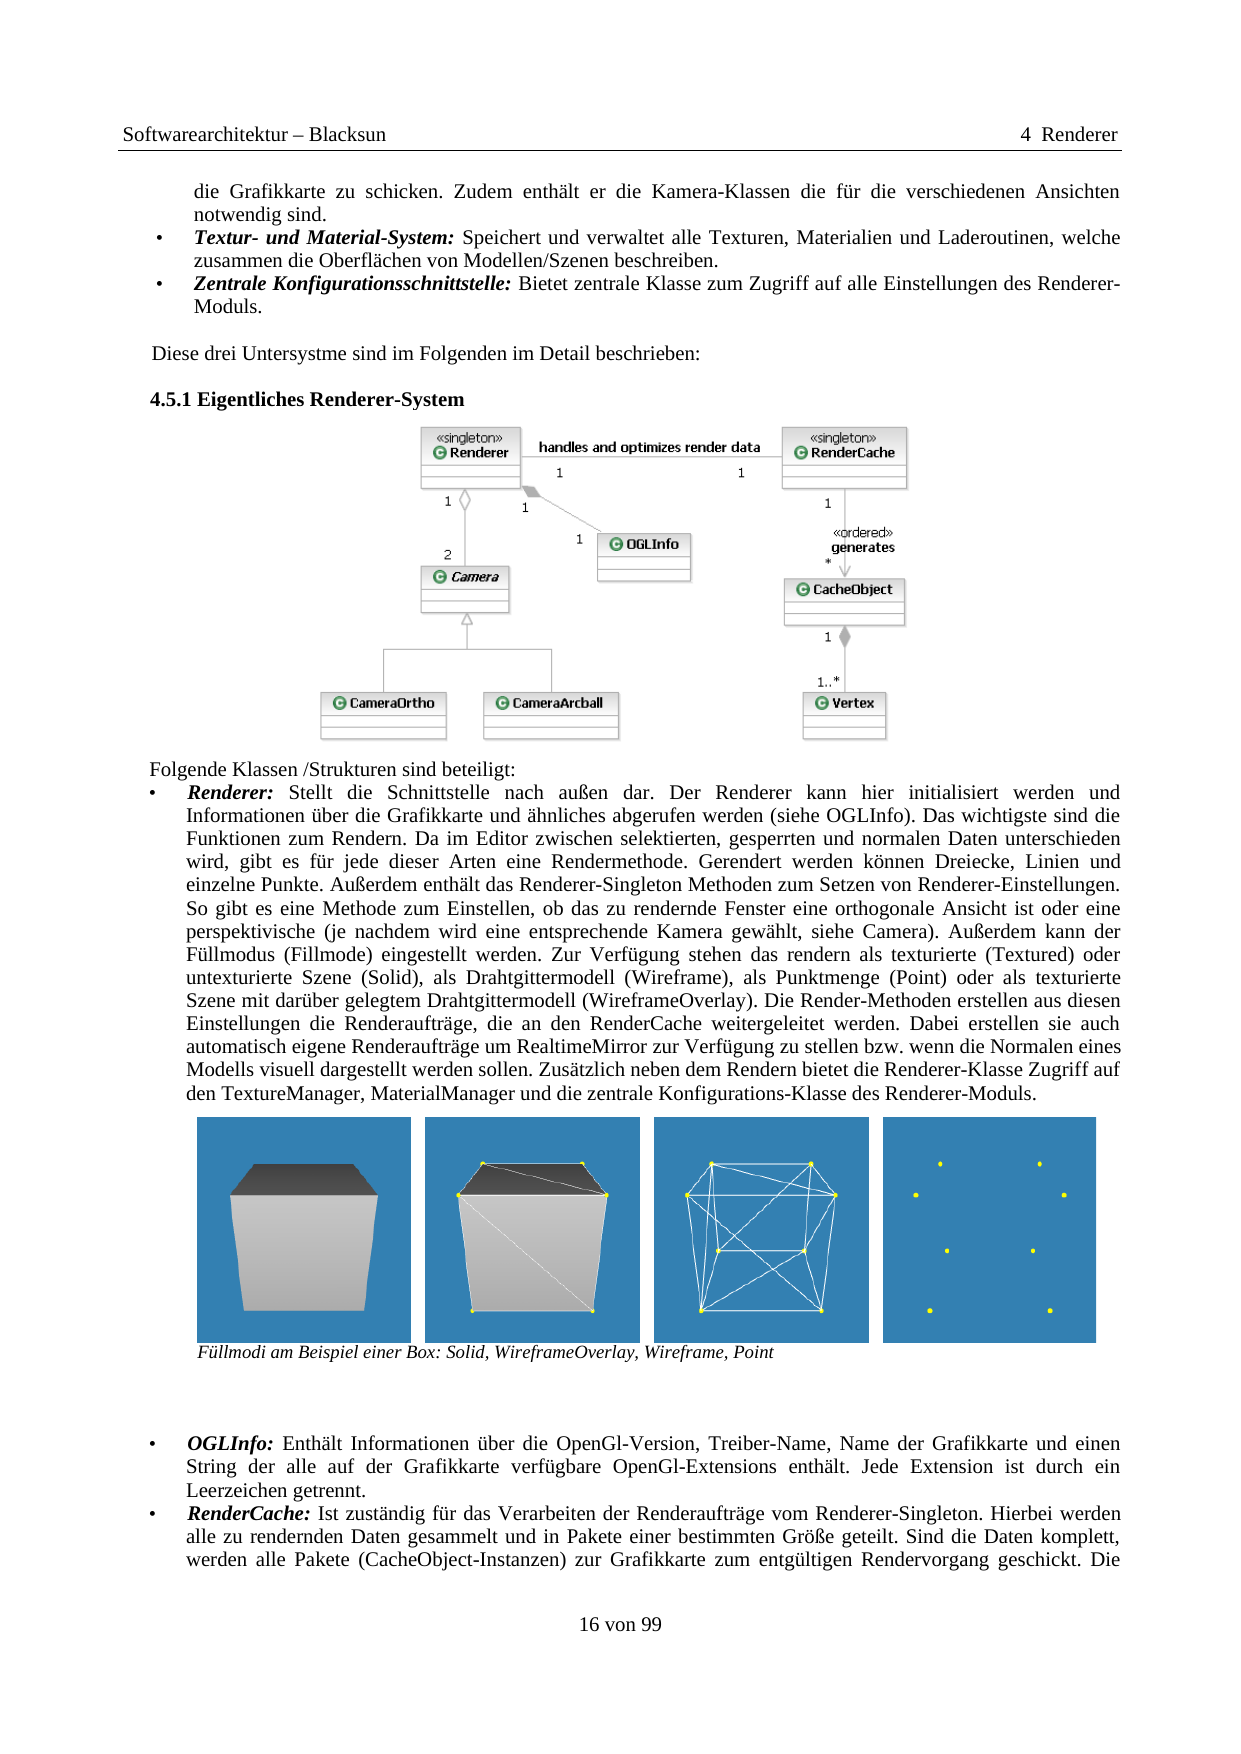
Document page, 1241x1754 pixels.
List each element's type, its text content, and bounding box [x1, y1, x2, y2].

text Diese drei Untersystme sind im Folgenden im Detail beschrieben: [118, 341, 1122, 364]
picture [197, 1117, 1097, 1343]
text Folgende Klassen /Strukturen sind beteiligt: [118, 758, 1122, 781]
list Renderer: Stellt die Schnittstelle nach außen dar. Der Renderer kann hier initialisiert werden und Informationen über die Grafikkarte und ähnliches abgerufen werden (siehe OGLInfo). Das wichtigste sind die Funktionen zum Rendern. Da im Editor zwischen selektierten, gesperrten und normalen Daten unterschieden wird, gibt es für jede dieser Arten eine Rendermethode. Gerendert werden können Dreiecke, Linien und einzelne Punkte. Außerdem enthält das Renderer-Singleton Methoden zum Setzen von Renderer-Einstellungen. So gibt es eine Methode zum Einstellen, ob das zu rendernde Fenster eine orthogonale Ansicht ist oder eine perspektivische (je nachdem wird eine entsprechende Kamera gewählt, siehe Camera). Außerdem kann der Füllmodus (Fillmode) eingestellt werden. Zur Verfügung stehen das rendern als texturierte (Textured) oder untexturierte Szene (Solid), als Drahtgittermodell (Wireframe), als Punktmenge (Point) oder als texturierte Szene mit darüber gelegtem Drahtgittermodell (WireframeOverlay). Die Render-Methoden erstellen aus diesen Einstellungen die Renderaufträge, die an den RenderCache weitergeleitet werden. Dabei erstellen sie auch automatisch eigene Renderaufträge um RealtimeMirror zur Verfügung zu stellen bzw. wenn die Normalen eines Modells visuell dargestellt werden sollen. Zusätzlich neben dem Rendern bietet die Renderer-Klasse Zugriff auf den TextureManager, MaterialManager und die zentrale Konfigurations-Klasse des Renderer-Moduls. [148, 781, 1122, 1104]
list die Grafikkarte zu schicken. Zudem enthält er die Kamera-Klassen die für die verschiedenen Ansichten notwendig sind. [156, 179, 1122, 226]
subtitle Eigentliches Renderer-System [145, 388, 1122, 411]
list OGLInfo: Enthält Informationen über die OpenGl-Version, Treiber-Name, Name der Grafikkarte und einen String der alle auf der Grafikkarte verfügbare OpenGl-Extensions enthält. Jede Extension ist durch ein Leerzeichen getrennt. [148, 1432, 1122, 1502]
list RenderCache: Ist zuständig für das Verarbeiten der Renderaufträge vom Renderer-Singleton. Hierbei werden alle zu rendernden Daten gesammelt und in Pakete einer bestimmten Größe geteilt. Sind die Daten komplett, werden alle Pakete (CacheObject-Instanzen) zur Grafikkarte zum entgültigen Rendervorgang geschickt. Die [148, 1502, 1122, 1571]
list Zentrale Konfigurationsschnittstelle: Bietet zentrale Klasse zum Zugriff auf alle Einstellungen des Renderer-Moduls. [156, 272, 1122, 318]
list Textur- und Material-System: Speichert und verwaltet alle Texturen, Materialien und Laderoutinen, welche zusammen die Oberflächen von Modellen/Szenen beschreiben. [156, 226, 1122, 272]
text Füllmodi am Beispiel einer Box: Solid, WireframeOverlay, Wireframe, Point [197, 1343, 1096, 1363]
picture [310, 410, 930, 753]
